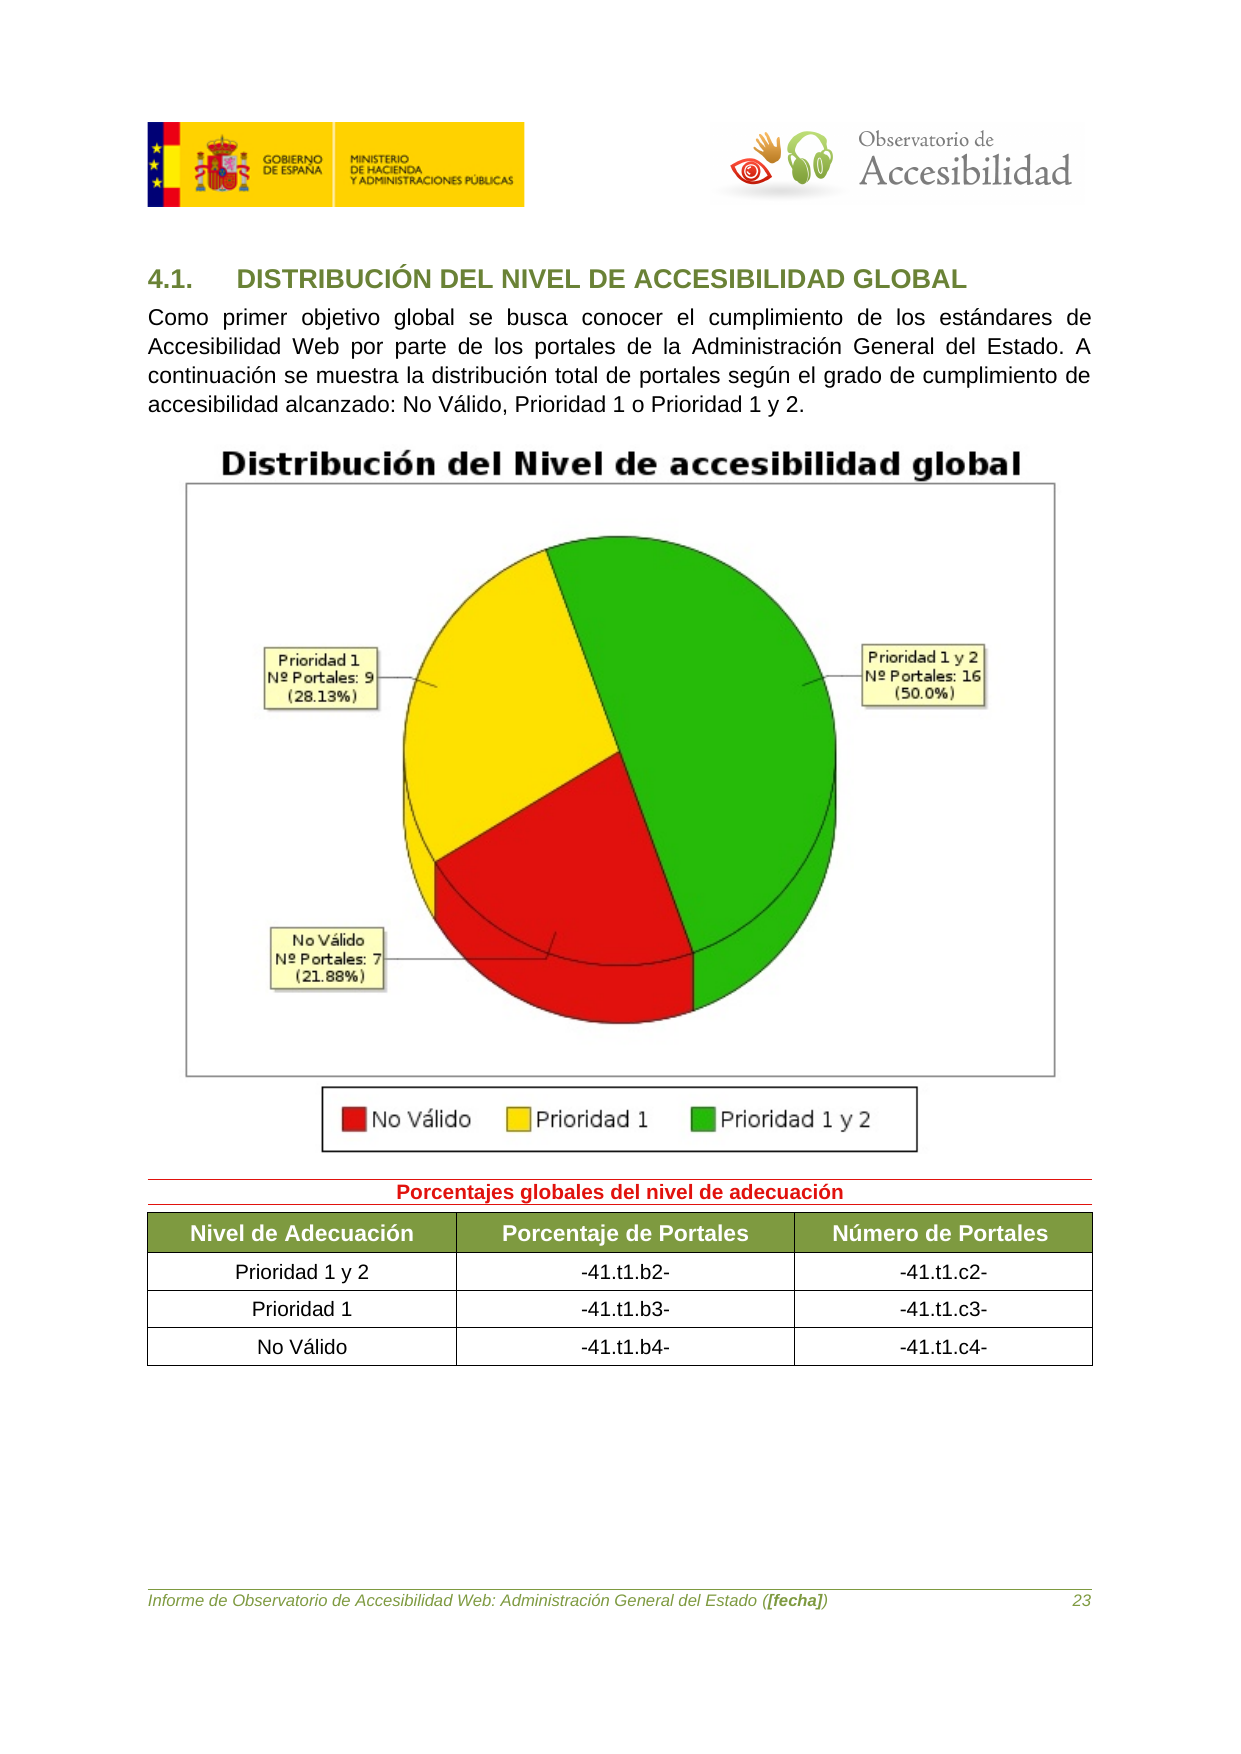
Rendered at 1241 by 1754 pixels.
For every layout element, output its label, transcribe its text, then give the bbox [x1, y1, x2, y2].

picture [710, 122, 1086, 205]
table_header Nivel de Adecuación [148, 1213, 456, 1252]
table_cell -41.t1.c3- [795, 1291, 1092, 1327]
text Como primer objetivo global se busca conocer el cumplimiento de los estándares de Accesibilidad Web por parte de los portales de la Administración General del Estado. A continuación se muestra la distribución total de portales según el grado de cumplimiento de accesibilidad alcanzado: No Válido, Prioridad 1 o Prioridad 1 y 2. [148, 304, 1092, 417]
table_cell -41.t1.b3- [457, 1291, 794, 1327]
table_header Porcentaje de Portales [457, 1213, 794, 1252]
table_cell Prioridad 1 [148, 1291, 456, 1327]
list Distribución del nivel de accesibilidad global [148, 263, 1092, 294]
text Porcentajes globales del nivel de adecuación [148, 1180, 1092, 1204]
table_cell Prioridad 1 y 2 [148, 1253, 456, 1290]
picture [147, 122, 525, 207]
table_cell -41.t1.c4- [795, 1328, 1092, 1365]
picture [178, 444, 1062, 1154]
table_cell No Válido [148, 1328, 456, 1365]
table_cell -41.t1.b2- [457, 1253, 794, 1290]
table_cell -41.t1.c2- [795, 1253, 1092, 1290]
table_header Número de Portales [795, 1213, 1092, 1252]
table_cell -41.t1.b4- [457, 1328, 794, 1365]
